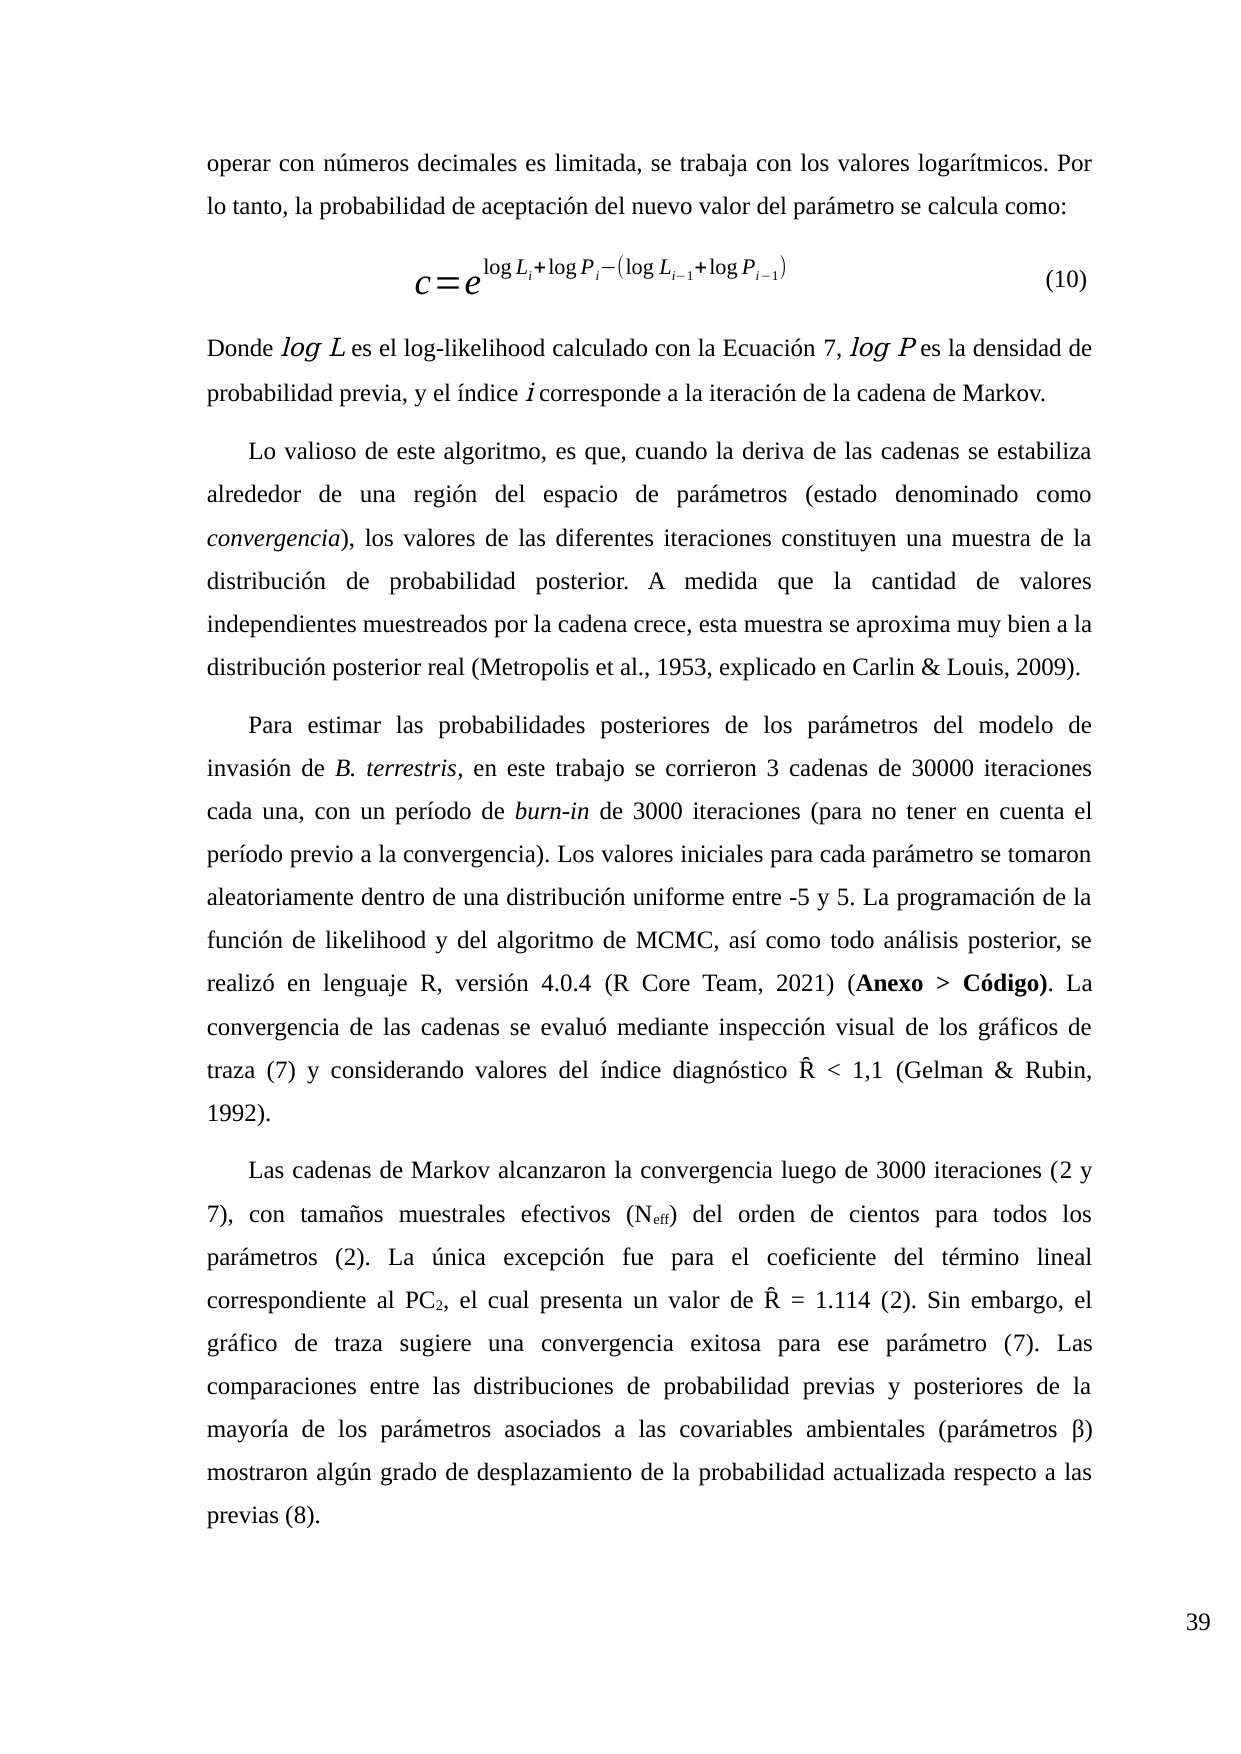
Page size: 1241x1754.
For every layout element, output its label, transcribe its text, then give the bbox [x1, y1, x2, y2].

text Las cadenas de Markov alcanzaron la convergencia luego de 3000 iteraciones (Tabla 2 y Figura 7), con tamaños muestrales efectivos (Neff) del orden de cientos para todos los parámetros (Tabla 2). La única excepción fue para el coeficiente del término lineal correspondiente al PC2, el cual presenta un valor de Ȓ = 1.114 (Tabla 2). Sin embargo, el gráfico de traza sugiere una convergencia exitosa para ese parámetro (Figura 7). Las comparaciones entre las distribuciones de probabilidad previas y posteriores de la mayoría de los parámetros asociados a las covariables ambientales (parámetros β) mostraron algún grado de desplazamiento de la probabilidad actualizada respecto a las previas (Figura 8). [207, 1156, 1093, 1529]
text Lo valioso de este algoritmo, es que, cuando la deriva de las cadenas se estabiliza alrededor de una región del espacio de parámetros (estado denominado como convergencia), los valores de las diferentes iteraciones constituyen una muestra de la distribución de probabilidad posterior. A medida que la cantidad de valores independientes muestreados por la cadena crece, esta muestra se aproxima muy bien a la distribución posterior real (Metropolis et al., 1953, explicado en Carlin & Louis, 2009). [207, 436, 1093, 681]
text operar con números decimales es limitada, se trabaja con los valores logarítmicos. Por lo tanto, la probabilidad de aceptación del nuevo valor del parámetro se calcula como: [207, 148, 1093, 219]
text Donde log L es el log-likelihood calculado con la Ecuación 7, log P es la densidad de probabilidad previa, y el índice i corresponde a la iteración de la cadena de Markov. [207, 331, 1093, 407]
table_header (10) [994, 249, 1093, 308]
text Para estimar las probabilidades posteriores de los parámetros del modelo de invasión de B. terrestris, en este trabajo se corrieron 3 cadenas de 30000 iteraciones cada una, con un período de burn-in de 3000 iteraciones (para no tener en cuenta el período previo a la convergencia). Los valores iniciales para cada parámetro se tomaron aleatoriamente dentro de una distribución uniforme entre -5 y 5. La programación de la función de likelihood y del algoritmo de MCMC, así como todo análisis posterior, se realizó en lenguaje R, versión 4.0.4 (R Core Team, 2021) (Anexo > Código). La convergencia de las cadenas se evaluó mediante inspección visual de los gráficos de traza (Figura 7) y considerando valores del índice diagnóstico Ȓ < 1,1 (Gelman & Rubin, 1992). [207, 710, 1093, 1127]
table_header [207, 249, 994, 308]
